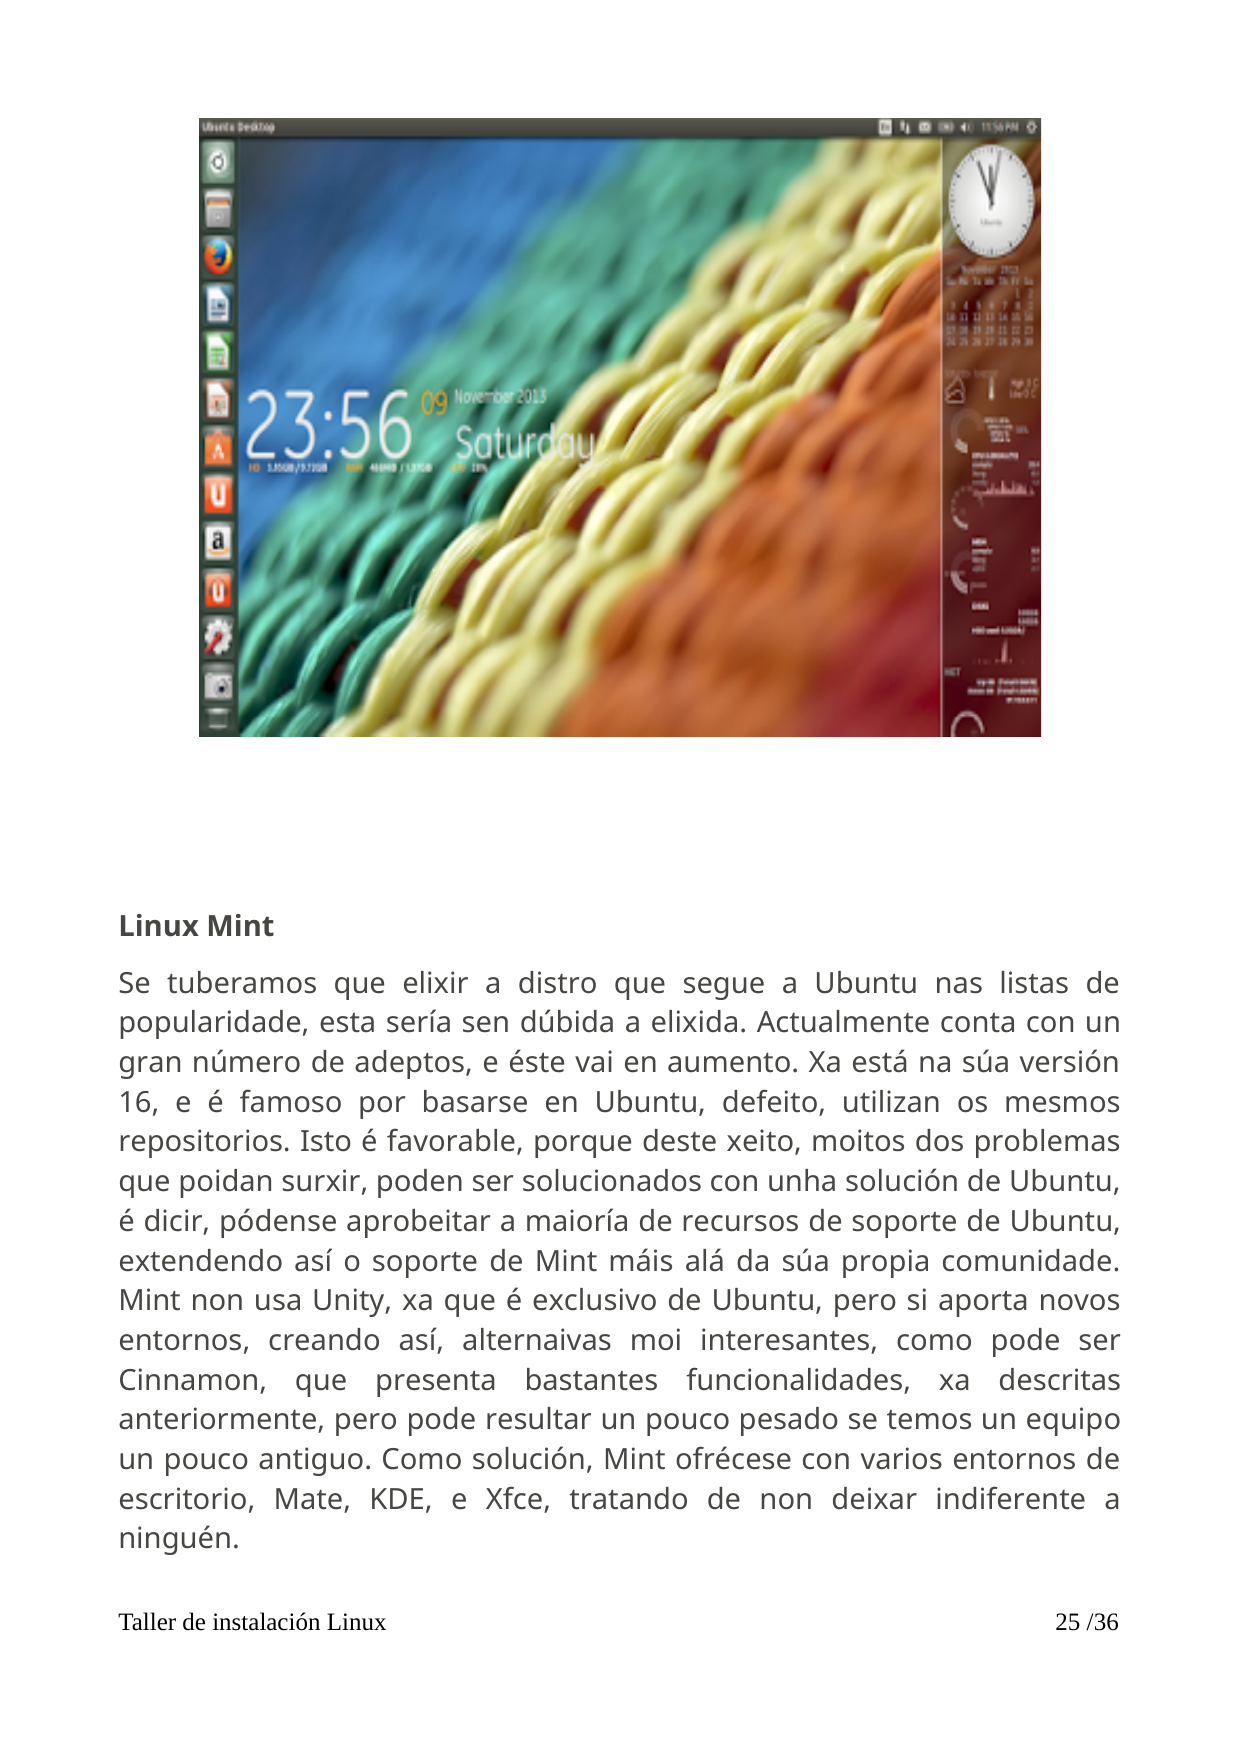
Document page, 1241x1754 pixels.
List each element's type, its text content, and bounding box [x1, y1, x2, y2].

picture [199, 118, 1042, 737]
text Se tuberamos que elixir a distro que segue a Ubuntu nas listas de popularidade, esta sería sen dúbida a elixida. Actualmente conta con un gran número de adeptos, e éste vai en aumento. Xa está na súa versión 16, e é famoso por basarse en Ubuntu, defeito, utilizan os mesmos repositorios. Isto é favorable, porque deste xeito, moitos dos problemas que poidan surxir, poden ser solucionados con unha solución de Ubuntu, é dicir, pódense aprobeitar a maioría de recursos de soporte de Ubuntu, extendendo así o soporte de Mint máis alá da súa propia comunidade. Mint non usa Unity, xa que é exclusivo de Ubuntu, pero si aporta novos entornos, creando así, alternaivas moi interesantes, como pode ser Cinnamon, que presenta bastantes funcionalidades, xa descritas anteriormente, pero pode resultar un pouco pesado se temos un equipo un pouco antiguo. Como solución, Mint ofrécese con varios entornos de escritorio, Mate, KDE, e Xfce, tratando de non deixar indiferente a ninguén. [118, 962, 1122, 1557]
text Linux Mint [118, 906, 1122, 945]
